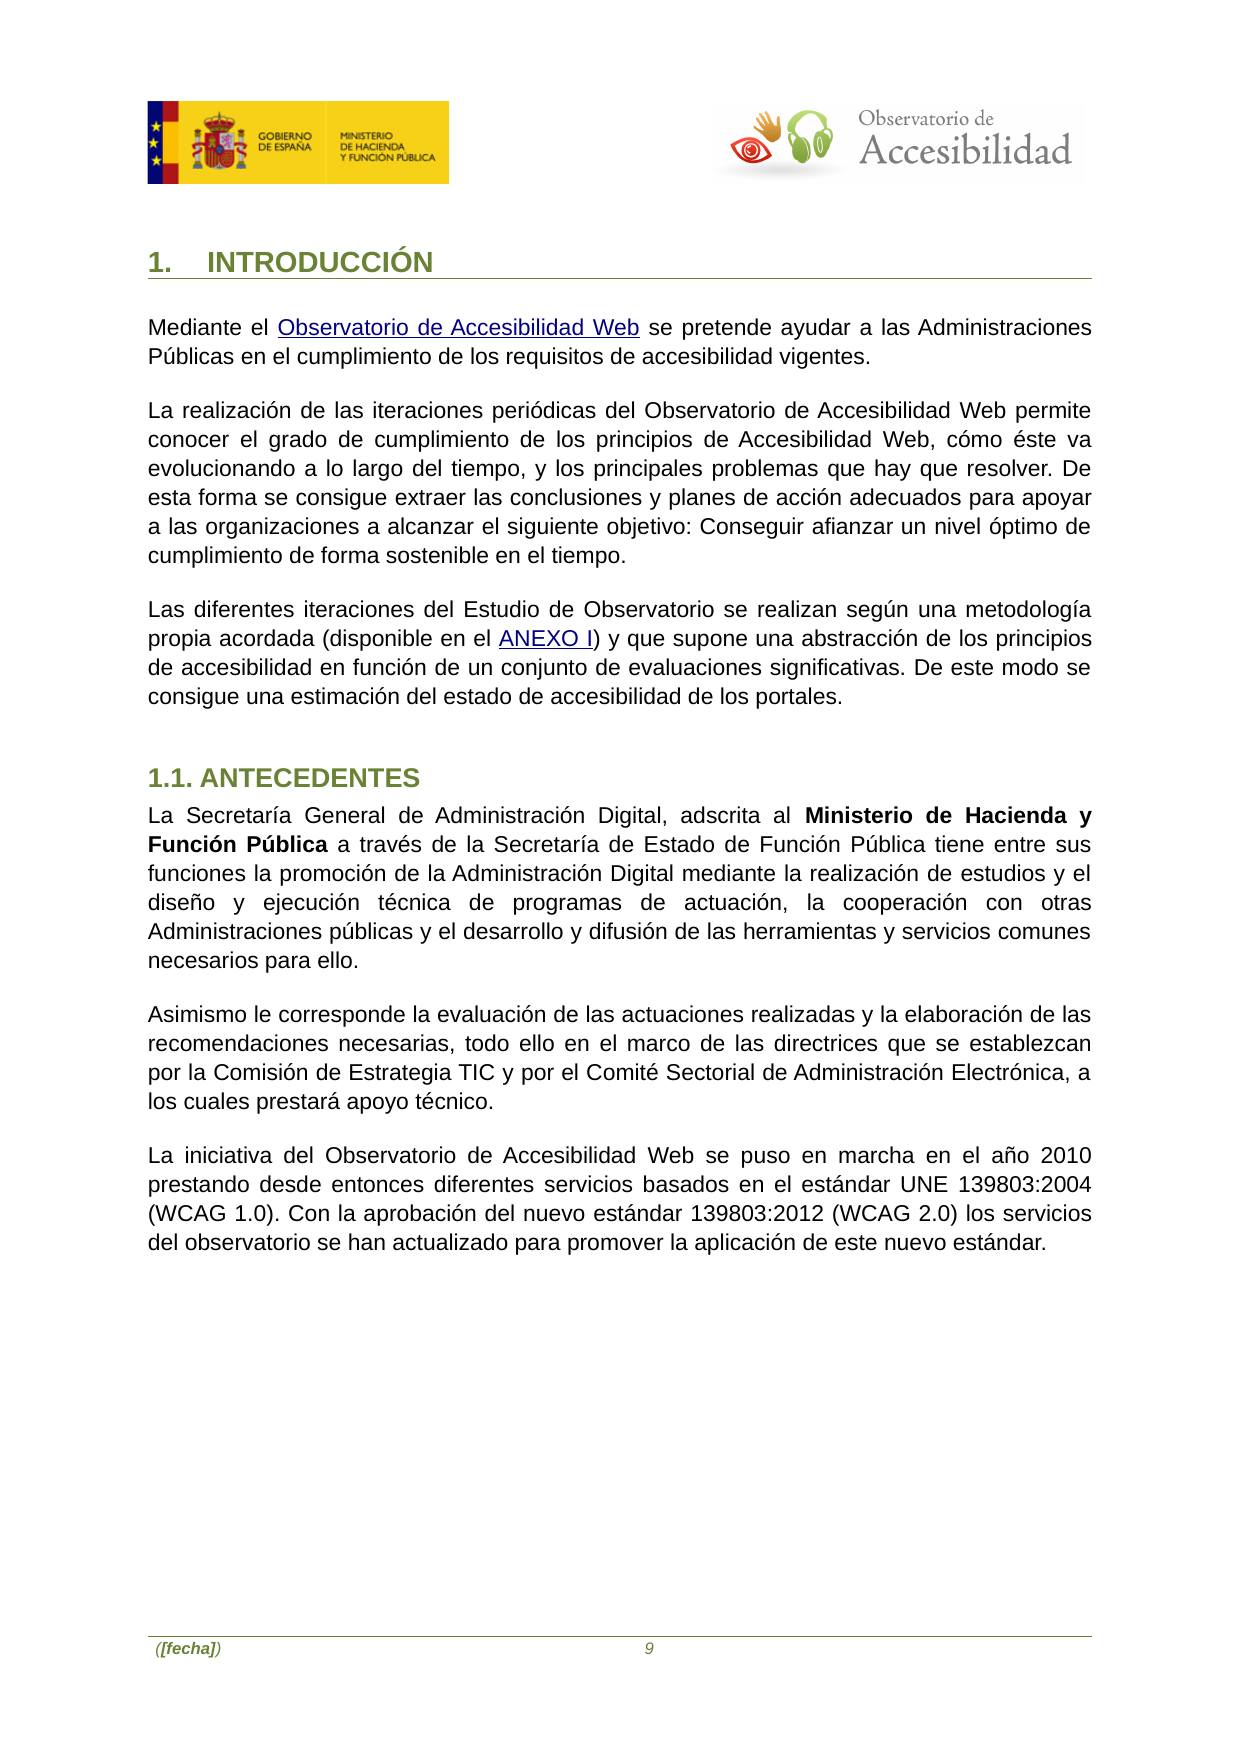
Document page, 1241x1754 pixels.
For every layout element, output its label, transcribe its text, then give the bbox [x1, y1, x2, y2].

text Las diferentes iteraciones del Estudio de Observatorio se realizan según una metodología propia acordada (disponible en el ANEXO I) y que supone una abstracción de los principios de accesibilidad en función de un conjunto de evaluaciones significativas. De este modo se consigue una estimación del estado de accesibilidad de los portales. [148, 596, 1092, 709]
picture [710, 101, 1086, 184]
text La Secretaría General de Administración Digital, adscrita al Ministerio de Hacienda y Función Pública a través de la Secretaría de Estado de Función Pública tiene entre sus funciones la promoción de la Administración Digital mediante la realización de estudios y el diseño y ejecución técnica de programas de actuación, la cooperación con otras Administraciones públicas y el desarrollo y difusión de las herramientas y servicios comunes necesarios para ello. [148, 802, 1092, 973]
subtitle Introducción [148, 245, 1092, 278]
text Mediante el Observatorio de Accesibilidad Web se pretende ayudar a las Administraciones Públicas en el cumplimiento de los requisitos de accesibilidad vigentes. [148, 314, 1092, 369]
text La iniciativa del Observatorio de Accesibilidad Web se puso en marcha en el año 2010 prestando desde entonces diferentes servicios basados en el estándar UNE 139803:2004 (WCAG 1.0). Con la aprobación del nuevo estándar 139803:2012 (WCAG 2.0) los servicios del observatorio se han actualizado para promover la aplicación de este nuevo estándar. [148, 1142, 1092, 1255]
text La realización de las iteraciones periódicas del Observatorio de Accesibilidad Web permite conocer el grado de cumplimiento de los principios de Accesibilidad Web, cómo éste va evolucionando a lo largo del tiempo, y los principales problemas que hay que resolver. De esta forma se consigue extraer las conclusiones y planes de acción adecuados para apoyar a las organizaciones a alcanzar el siguiente objetivo: Conseguir afianzar un nivel óptimo de cumplimiento de forma sostenible en el tiempo. [148, 397, 1092, 568]
picture [147, 101, 450, 184]
subtitle 1.1. Antecedentes [148, 762, 1092, 793]
text Asimismo le corresponde la evaluación de las actuaciones realizadas y la elaboración de las recomendaciones necesarias, todo ello en el marco de las directrices que se establezcan por la Comisión de Estrategia TIC y por el Comité Sectorial de Administración Electrónica, a los cuales prestará apoyo técnico. [148, 1001, 1092, 1114]
